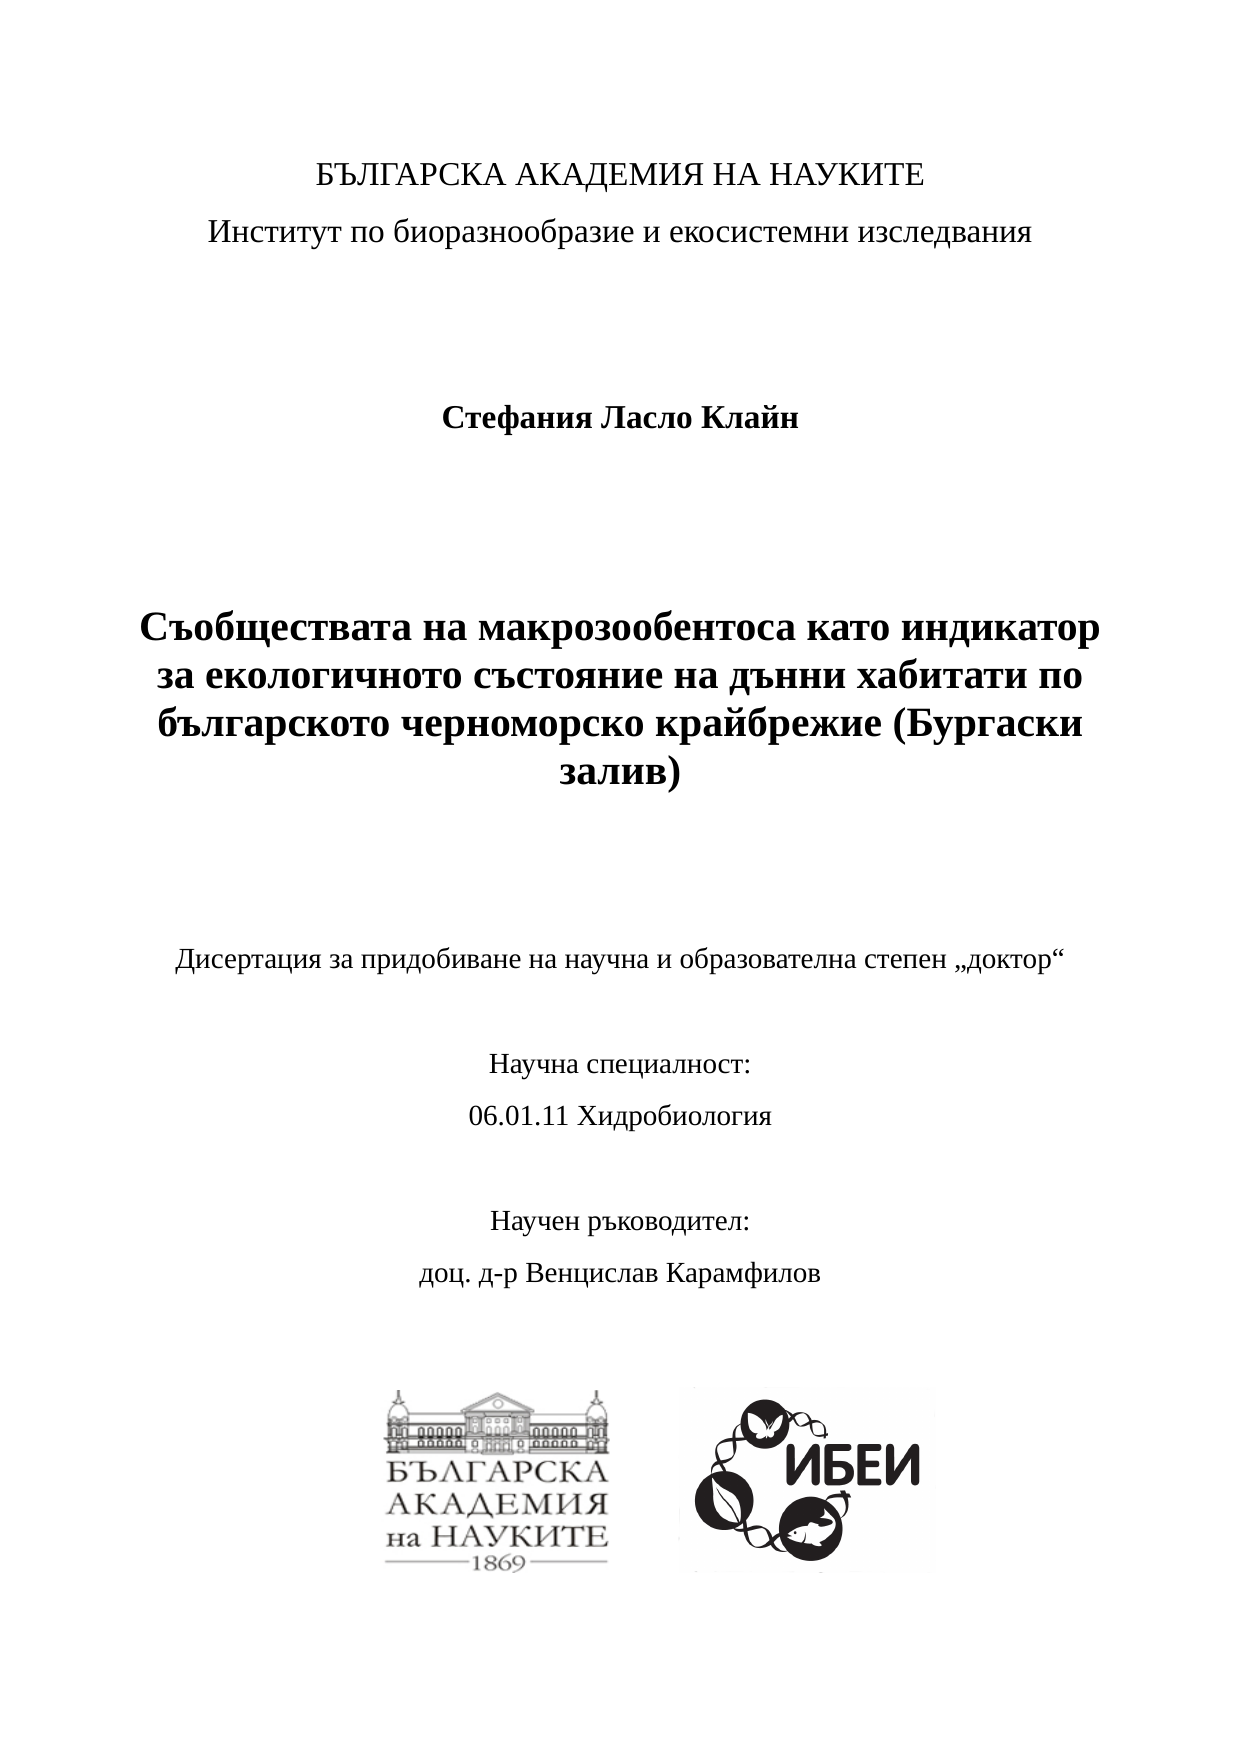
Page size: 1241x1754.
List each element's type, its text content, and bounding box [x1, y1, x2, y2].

picture [370, 1390, 610, 1573]
subtitle Научна специалност: [118, 1046, 1122, 1080]
subtitle БЪЛГАРСКА АКАДЕМИЯ НА НАУКИТЕ [118, 154, 1122, 192]
picture [678, 1387, 936, 1573]
subtitle 06.01.11 Хидробиология [118, 1098, 1122, 1132]
subtitle доц. д-р Венцислав Карамфилов [118, 1255, 1122, 1289]
subtitle Институт по биоразнообразие и екосистемни изследвания [118, 211, 1122, 249]
subtitle Дисертация за придобиване на научна и образователна степен „доктор“ [118, 942, 1122, 975]
subtitle Стефания Ласло Клайн [118, 397, 1122, 436]
title Съобществата на макрозообентоса като индикатор за екологичното състояние на дънни хабитати по българското черноморско крайбрежие (Бургаски залив) [118, 602, 1122, 793]
subtitle Научен ръководител: [118, 1203, 1122, 1237]
